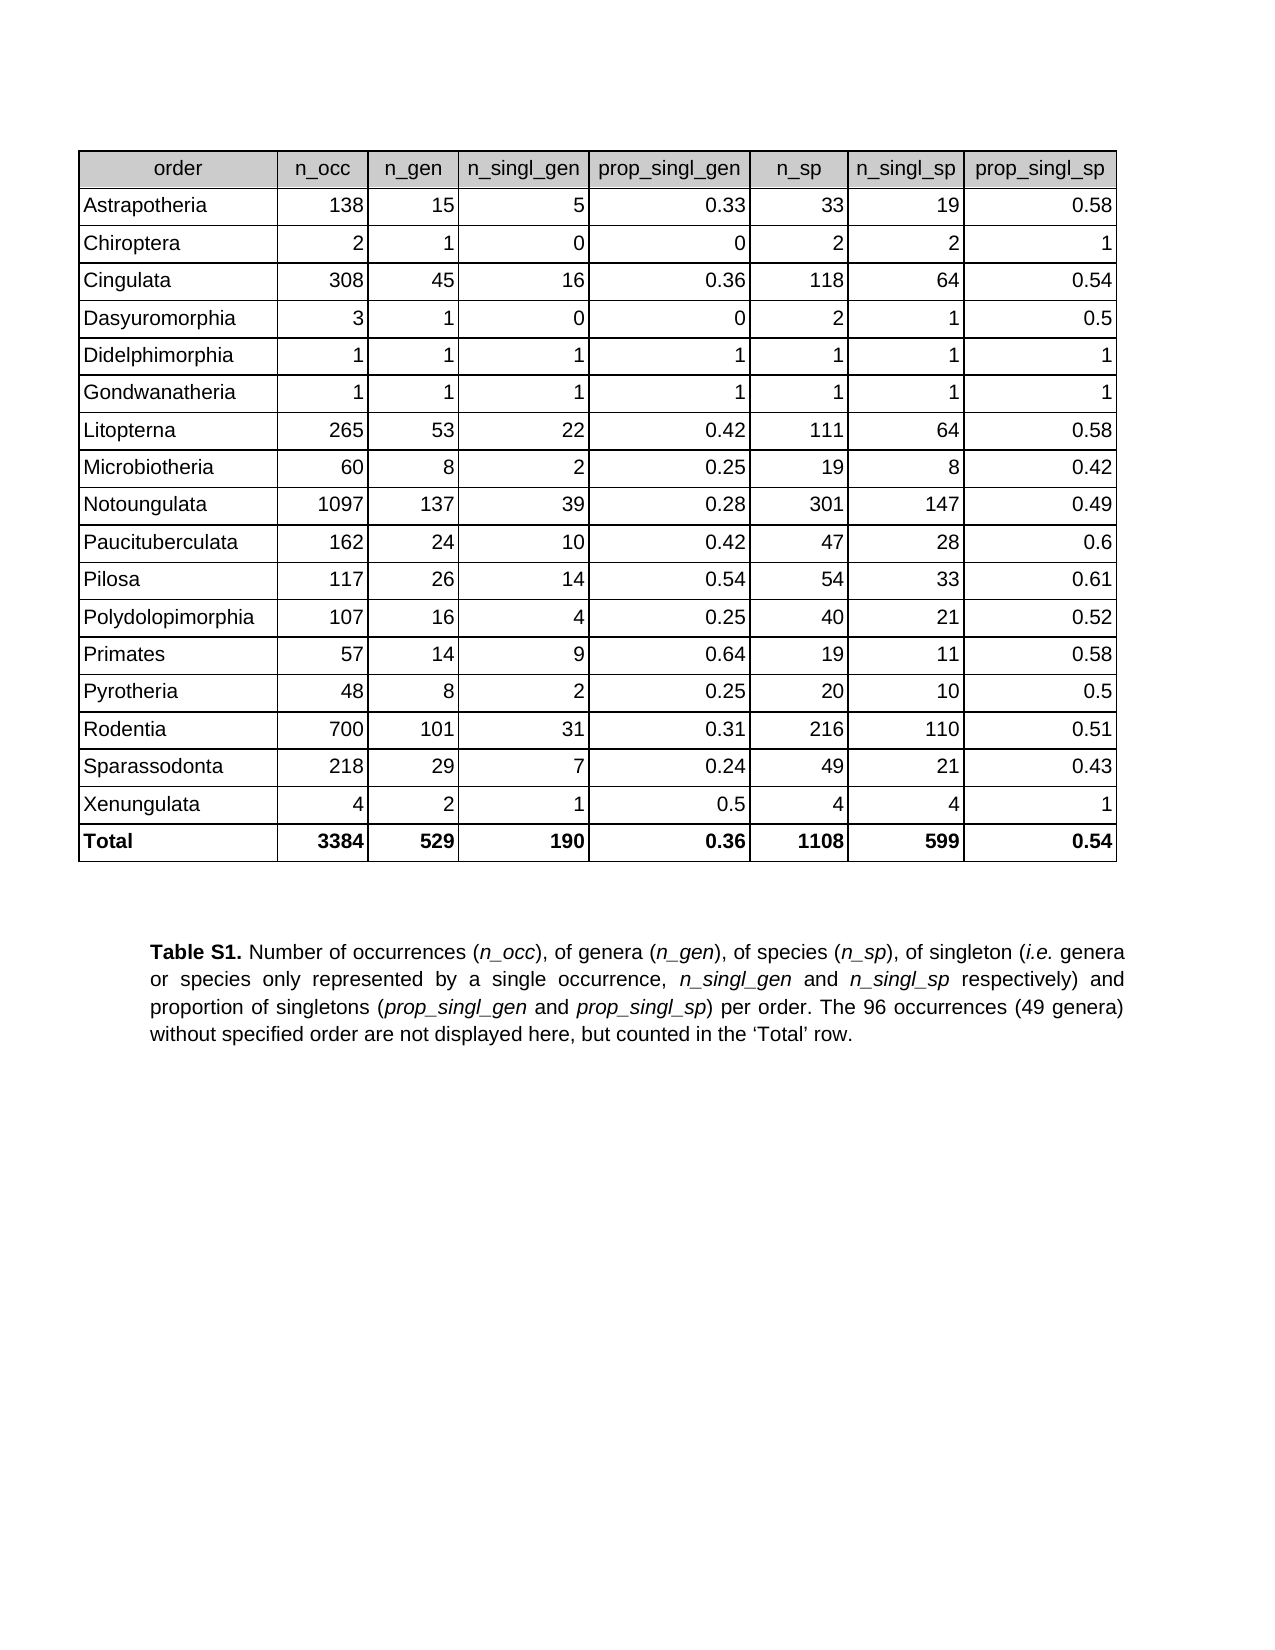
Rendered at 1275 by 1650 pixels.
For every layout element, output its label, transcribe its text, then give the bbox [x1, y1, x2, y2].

table_cell 0.51 [965, 713, 1116, 748]
table_cell 0.24 [590, 750, 749, 786]
table_cell 33 [849, 563, 963, 599]
table_cell 118 [751, 264, 847, 299]
table_cell Didelphimorphia [80, 339, 277, 374]
table_cell Paucituberculata [80, 526, 277, 561]
table_cell 138 [278, 189, 367, 225]
table_cell 0.6 [965, 526, 1116, 561]
table_cell 10 [849, 675, 963, 711]
table_cell 21 [849, 600, 963, 636]
table_cell 60 [278, 451, 367, 487]
table_cell 216 [751, 713, 847, 748]
table_cell 0.54 [965, 264, 1116, 299]
table_cell 4 [751, 787, 847, 823]
table_cell 7 [459, 750, 588, 786]
table_cell Pilosa [80, 563, 277, 599]
table_cell 11 [849, 638, 963, 673]
table_cell 599 [849, 825, 963, 861]
table_cell 26 [369, 563, 458, 599]
table_cell 0.54 [590, 563, 749, 599]
table_cell 0 [590, 301, 749, 337]
table_cell 1 [849, 301, 963, 337]
table_cell 54 [751, 563, 847, 599]
table_cell 0 [459, 301, 588, 337]
table_cell 0.36 [590, 264, 749, 299]
table_cell 45 [369, 264, 458, 299]
table_header n_gen [369, 152, 458, 187]
table_cell 8 [369, 675, 458, 711]
table_cell 57 [278, 638, 367, 673]
table_cell 0.43 [965, 750, 1116, 786]
table_cell 0.42 [590, 413, 749, 449]
table_cell 2 [751, 301, 847, 337]
table_cell Litopterna [80, 413, 277, 449]
table_cell 39 [459, 488, 588, 524]
table_cell 2 [459, 451, 588, 487]
table_cell 0.28 [590, 488, 749, 524]
table_cell 2 [459, 675, 588, 711]
table_cell 0.25 [590, 675, 749, 711]
table_cell 4 [278, 787, 367, 823]
table_cell 9 [459, 638, 588, 673]
table_header n_singl_gen [459, 152, 588, 187]
table_cell 4 [849, 787, 963, 823]
table_cell 2 [369, 787, 458, 823]
table_cell Rodentia [80, 713, 277, 748]
table_cell Xenungulata [80, 787, 277, 823]
table_cell Astrapotheria [80, 189, 277, 225]
table_header n_singl_sp [849, 152, 963, 187]
table_cell 110 [849, 713, 963, 748]
table_cell 107 [278, 600, 367, 636]
table_cell 1 [590, 339, 749, 374]
table_cell 3 [278, 301, 367, 337]
table_cell 1 [369, 339, 458, 374]
table_cell 0.5 [965, 301, 1116, 337]
table_cell 16 [369, 600, 458, 636]
table_cell 0.25 [590, 600, 749, 636]
table_cell 19 [849, 189, 963, 225]
table_cell 0.54 [965, 825, 1116, 861]
table_cell 3384 [278, 825, 367, 861]
table_cell Pyrotheria [80, 675, 277, 711]
table_cell 1 [849, 376, 963, 412]
table_cell Polydolopimorphia [80, 600, 277, 636]
table_cell 0.42 [965, 451, 1116, 487]
table_cell 8 [369, 451, 458, 487]
table_cell 19 [751, 638, 847, 673]
table_cell 1 [278, 339, 367, 374]
table_cell 2 [849, 226, 963, 262]
table_cell 14 [459, 563, 588, 599]
table_cell 8 [849, 451, 963, 487]
table_cell 31 [459, 713, 588, 748]
table_cell 0.49 [965, 488, 1116, 524]
table_cell 20 [751, 675, 847, 711]
table_cell 53 [369, 413, 458, 449]
table_cell 0.58 [965, 413, 1116, 449]
table_cell 29 [369, 750, 458, 786]
table_cell 101 [369, 713, 458, 748]
table_cell Microbiotheria [80, 451, 277, 487]
table_cell 1 [965, 339, 1116, 374]
table_cell 16 [459, 264, 588, 299]
table_cell 1 [459, 339, 588, 374]
table_cell 0 [590, 226, 749, 262]
table_cell 137 [369, 488, 458, 524]
table_cell 1 [278, 376, 367, 412]
table_cell 1097 [278, 488, 367, 524]
table_cell Notoungulata [80, 488, 277, 524]
table_cell 1 [459, 787, 588, 823]
table_cell 33 [751, 189, 847, 225]
table_cell 1 [369, 301, 458, 337]
table_cell 1 [751, 376, 847, 412]
table_cell 1 [751, 339, 847, 374]
table_cell 28 [849, 526, 963, 561]
table_cell 0.58 [965, 189, 1116, 225]
table_cell 1 [369, 376, 458, 412]
table_cell 1 [590, 376, 749, 412]
table_cell 147 [849, 488, 963, 524]
table_cell Total [80, 825, 277, 861]
table_cell 0.36 [590, 825, 749, 861]
table_cell 64 [849, 413, 963, 449]
table_cell 0.33 [590, 189, 749, 225]
table_cell 2 [751, 226, 847, 262]
table_cell 0.58 [965, 638, 1116, 673]
text Table S1. Number of occurrences (n_occ), of genera (n_gen), of species (n_sp), of singleton (i.e. genera or species only represented by a single occurrence, n_singl_gen and n_singl_sp respectively) and proportion of singletons (prop_singl_gen and prop_singl_sp) per order. The 96 occurrences (49 genera) without specified order are not displayed here, but counted in the ‘Total’ row. [150, 939, 1125, 1046]
table_cell 162 [278, 526, 367, 561]
table_cell 117 [278, 563, 367, 599]
table_header prop_singl_sp [965, 152, 1116, 187]
table_header n_occ [278, 152, 367, 187]
table_cell 190 [459, 825, 588, 861]
table_cell 14 [369, 638, 458, 673]
table_cell 15 [369, 189, 458, 225]
table_cell 0.5 [965, 675, 1116, 711]
table_cell 21 [849, 750, 963, 786]
table_cell 4 [459, 600, 588, 636]
table_cell 265 [278, 413, 367, 449]
table_cell 1 [965, 376, 1116, 412]
table_cell 218 [278, 750, 367, 786]
table_cell 700 [278, 713, 367, 748]
table_cell 0.5 [590, 787, 749, 823]
table_cell 0.31 [590, 713, 749, 748]
table_cell 1 [849, 339, 963, 374]
table_cell Primates [80, 638, 277, 673]
table_cell 47 [751, 526, 847, 561]
table_cell 40 [751, 600, 847, 636]
table_cell 0.64 [590, 638, 749, 673]
table_cell 1 [369, 226, 458, 262]
table_cell 308 [278, 264, 367, 299]
table_cell 1 [459, 376, 588, 412]
table_cell 0 [459, 226, 588, 262]
table_cell Gondwanatheria [80, 376, 277, 412]
table_cell 0.25 [590, 451, 749, 487]
table_header n_sp [751, 152, 847, 187]
table_header order [80, 152, 277, 187]
table_cell Cingulata [80, 264, 277, 299]
table_cell 111 [751, 413, 847, 449]
table_cell 1 [965, 787, 1116, 823]
table_cell 10 [459, 526, 588, 561]
table_cell 22 [459, 413, 588, 449]
table_cell 48 [278, 675, 367, 711]
table_cell Chiroptera [80, 226, 277, 262]
table_cell 529 [369, 825, 458, 861]
table_cell 49 [751, 750, 847, 786]
table_cell 64 [849, 264, 963, 299]
table_cell 1108 [751, 825, 847, 861]
table_cell 2 [278, 226, 367, 262]
table_cell 301 [751, 488, 847, 524]
table_cell Sparassodonta [80, 750, 277, 786]
table_cell 0.61 [965, 563, 1116, 599]
table_cell 0.52 [965, 600, 1116, 636]
table_cell Dasyuromorphia [80, 301, 277, 337]
table_cell 24 [369, 526, 458, 561]
table_cell 19 [751, 451, 847, 487]
table_cell 5 [459, 189, 588, 225]
table_header prop_singl_gen [590, 152, 749, 187]
table_cell 1 [965, 226, 1116, 262]
table_cell 0.42 [590, 526, 749, 561]
